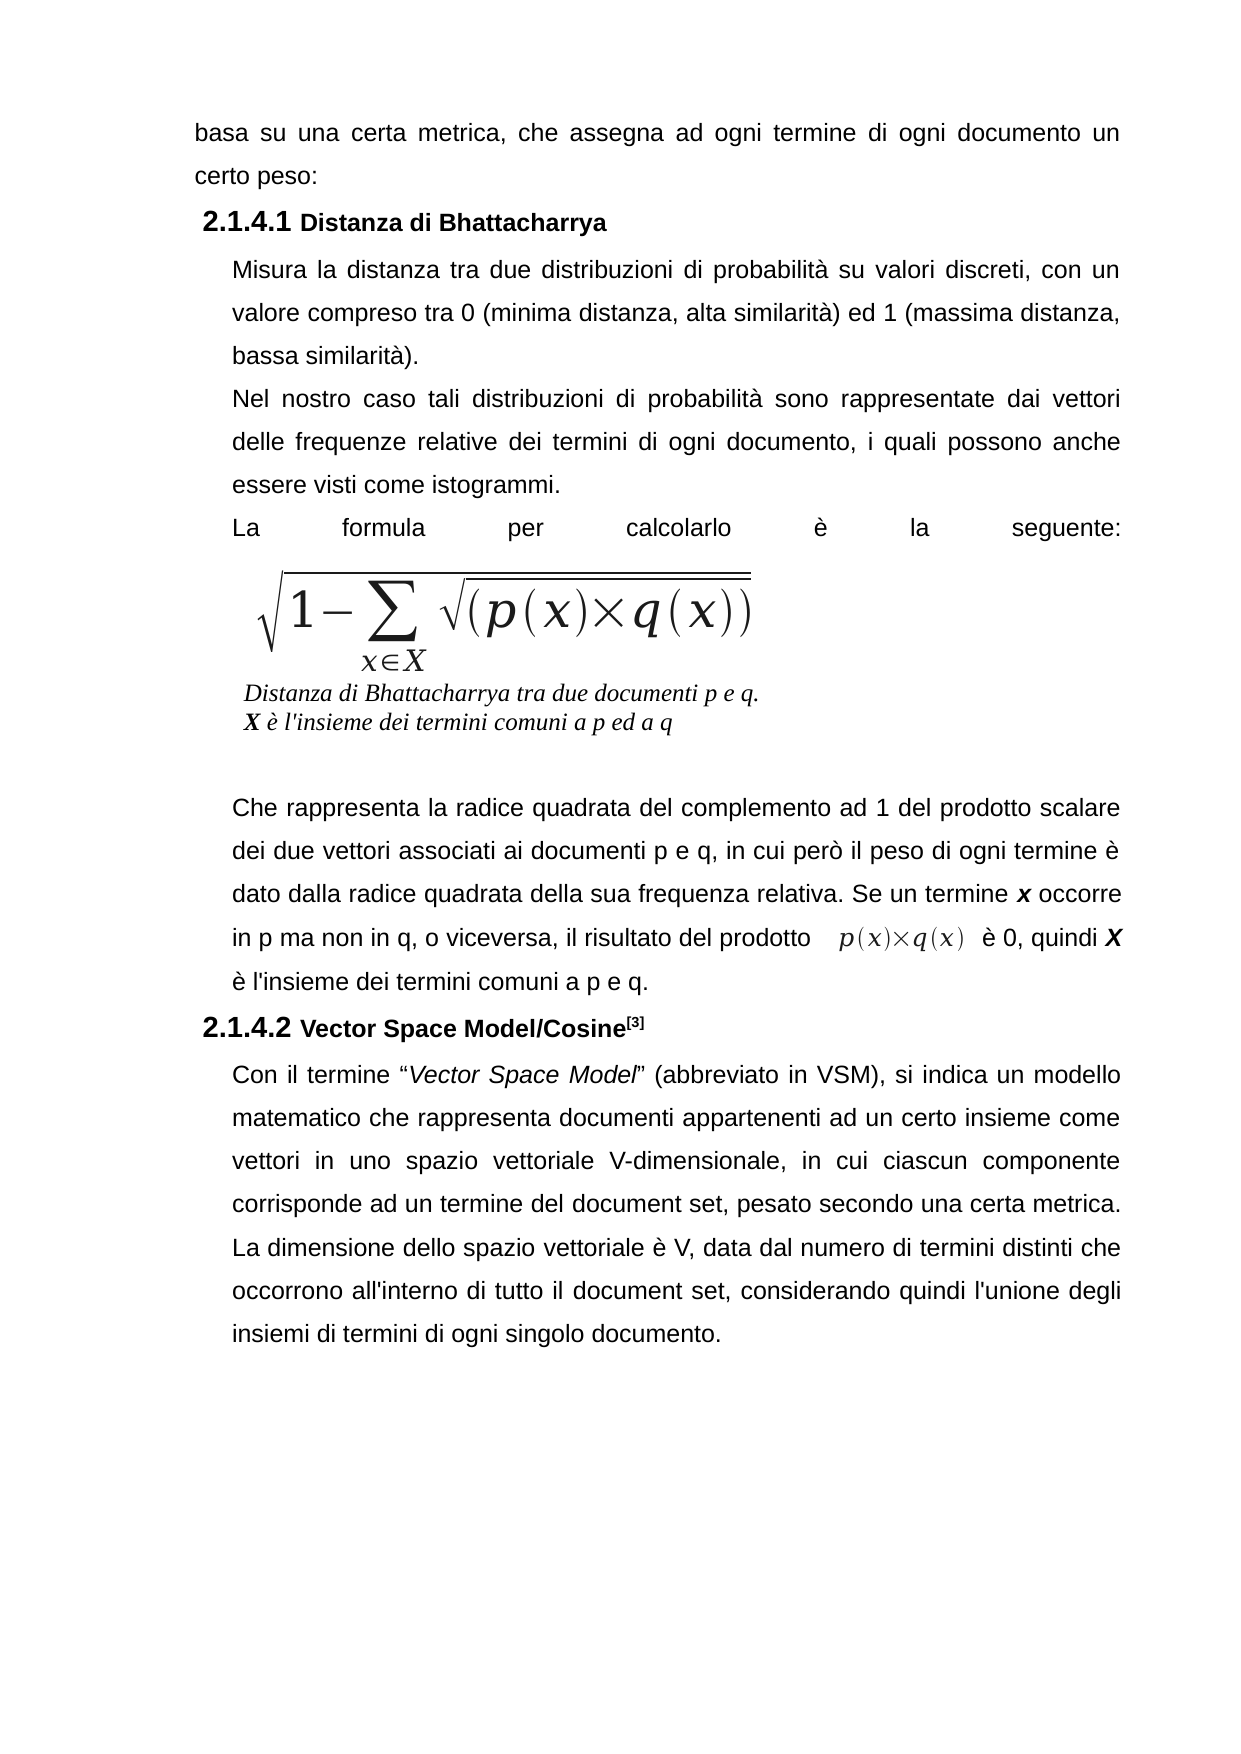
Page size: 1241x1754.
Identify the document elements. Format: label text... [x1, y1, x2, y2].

list Misura la distanza tra due distribuzioni di probabilità su valori discreti, con un valore compreso tra 0 (minima distanza, alta similarità) ed 1 (massima distanza, bassa similarità). [194, 255, 1122, 370]
list Con il termine “Vector Space Model” (abbreviato in VSM), si indica un modello matematico che rappresenta documenti appartenenti ad un certo insieme come vettori in uno spazio vettoriale V-dimensionale, in cui ciascun componente corrisponde ad un termine del document set, pesato secondo una certa metrica. La dimensione dello spazio vettoriale è V, data dal numero di termini distinti che occorrono all'interno di tutto il document set, considerando quindi l'unione degli insiemi di termini di ogni singolo documento. [194, 1060, 1122, 1348]
list Nel nostro caso tali distribuzioni di probabilità sono rappresentate dai vettori delle frequenze relative dei termini di ogni documento, i quali possono anche essere visti come istogrammi. [194, 384, 1122, 499]
list basa su una certa metrica, che assegna ad ogni termine di ogni documento un certo peso: [157, 118, 1122, 190]
list Vector Space Model/Cosine[3] [194, 1010, 1122, 1043]
list Distanza di Bhattacharrya [194, 204, 1122, 238]
list La formula per calcolarlo è la seguente: Che rappresenta la radice quadrata del complemento ad 1 del prodotto scalare dei due vettori associati ai documenti p e q, in cui però il peso di ogni termine è dato dalla radice quadrata della sua frequenza relativa. Se un termine x occorre in p ma non in q, o viceversa, il risultato del prodotto è 0, quindi X è l'insieme dei termini comuni a p e q. [194, 513, 1122, 995]
list Distanza di Bhattacharrya tra due documenti p e q. X è l'insieme dei termini comuni a p ed a q [244, 569, 763, 736]
